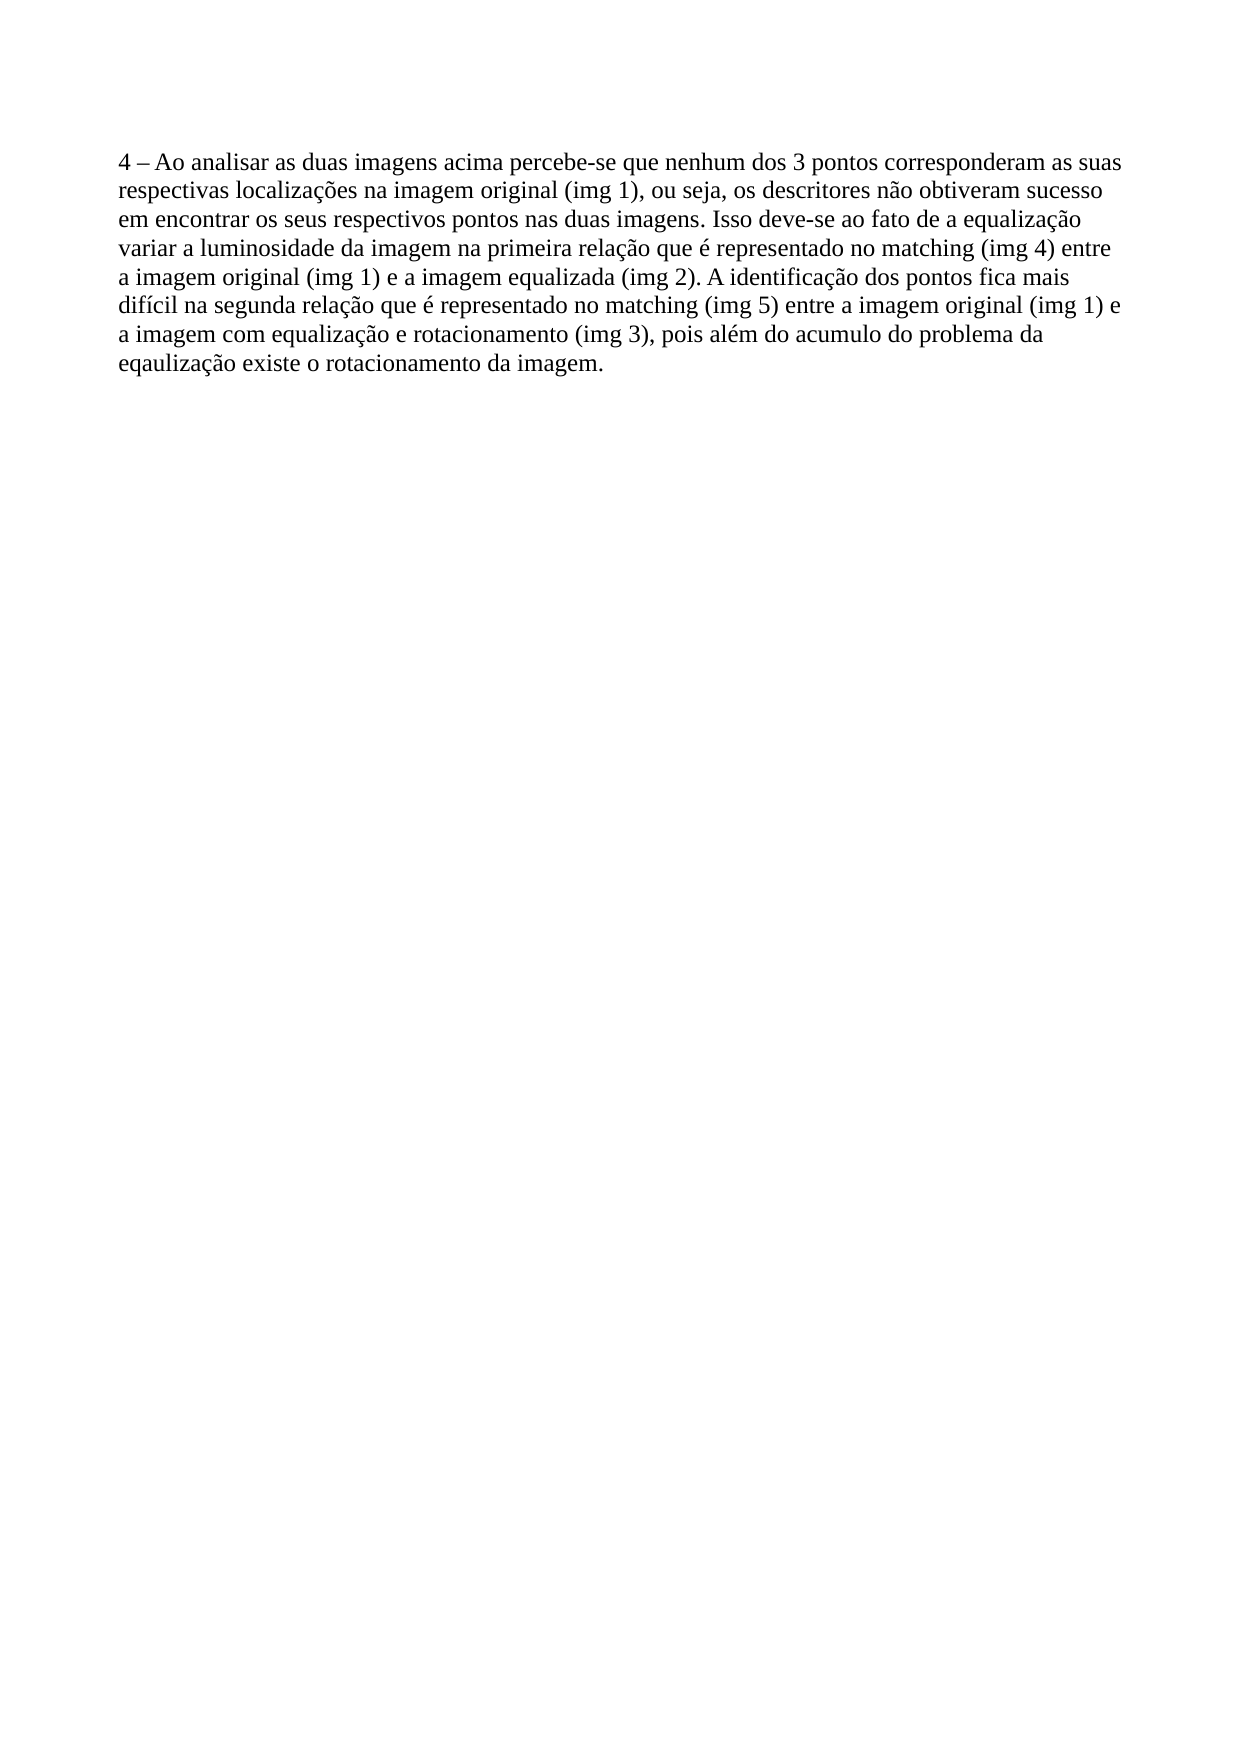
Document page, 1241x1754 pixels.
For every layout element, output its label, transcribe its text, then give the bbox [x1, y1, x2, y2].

text 4 – Ao analisar as duas imagens acima percebe-se que nenhum dos 3 pontos corresponderam as suas respectivas localizações na imagem original (img 1), ou seja, os descritores não obtiveram sucesso em encontrar os seus respectivos pontos nas duas imagens. Isso deve-se ao fato de a equalização variar a luminosidade da imagem na primeira relação que é representado no matching (img 4) entre a imagem original (img 1) e a imagem equalizada (img 2). A identificação dos pontos fica mais difícil na segunda relação que é representado no matching (img 5) entre a imagem original (img 1) e a imagem com equalização e rotacionamento (img 3), pois além do acumulo do problema da eqaulização existe o rotacionamento da imagem. [118, 147, 1122, 377]
